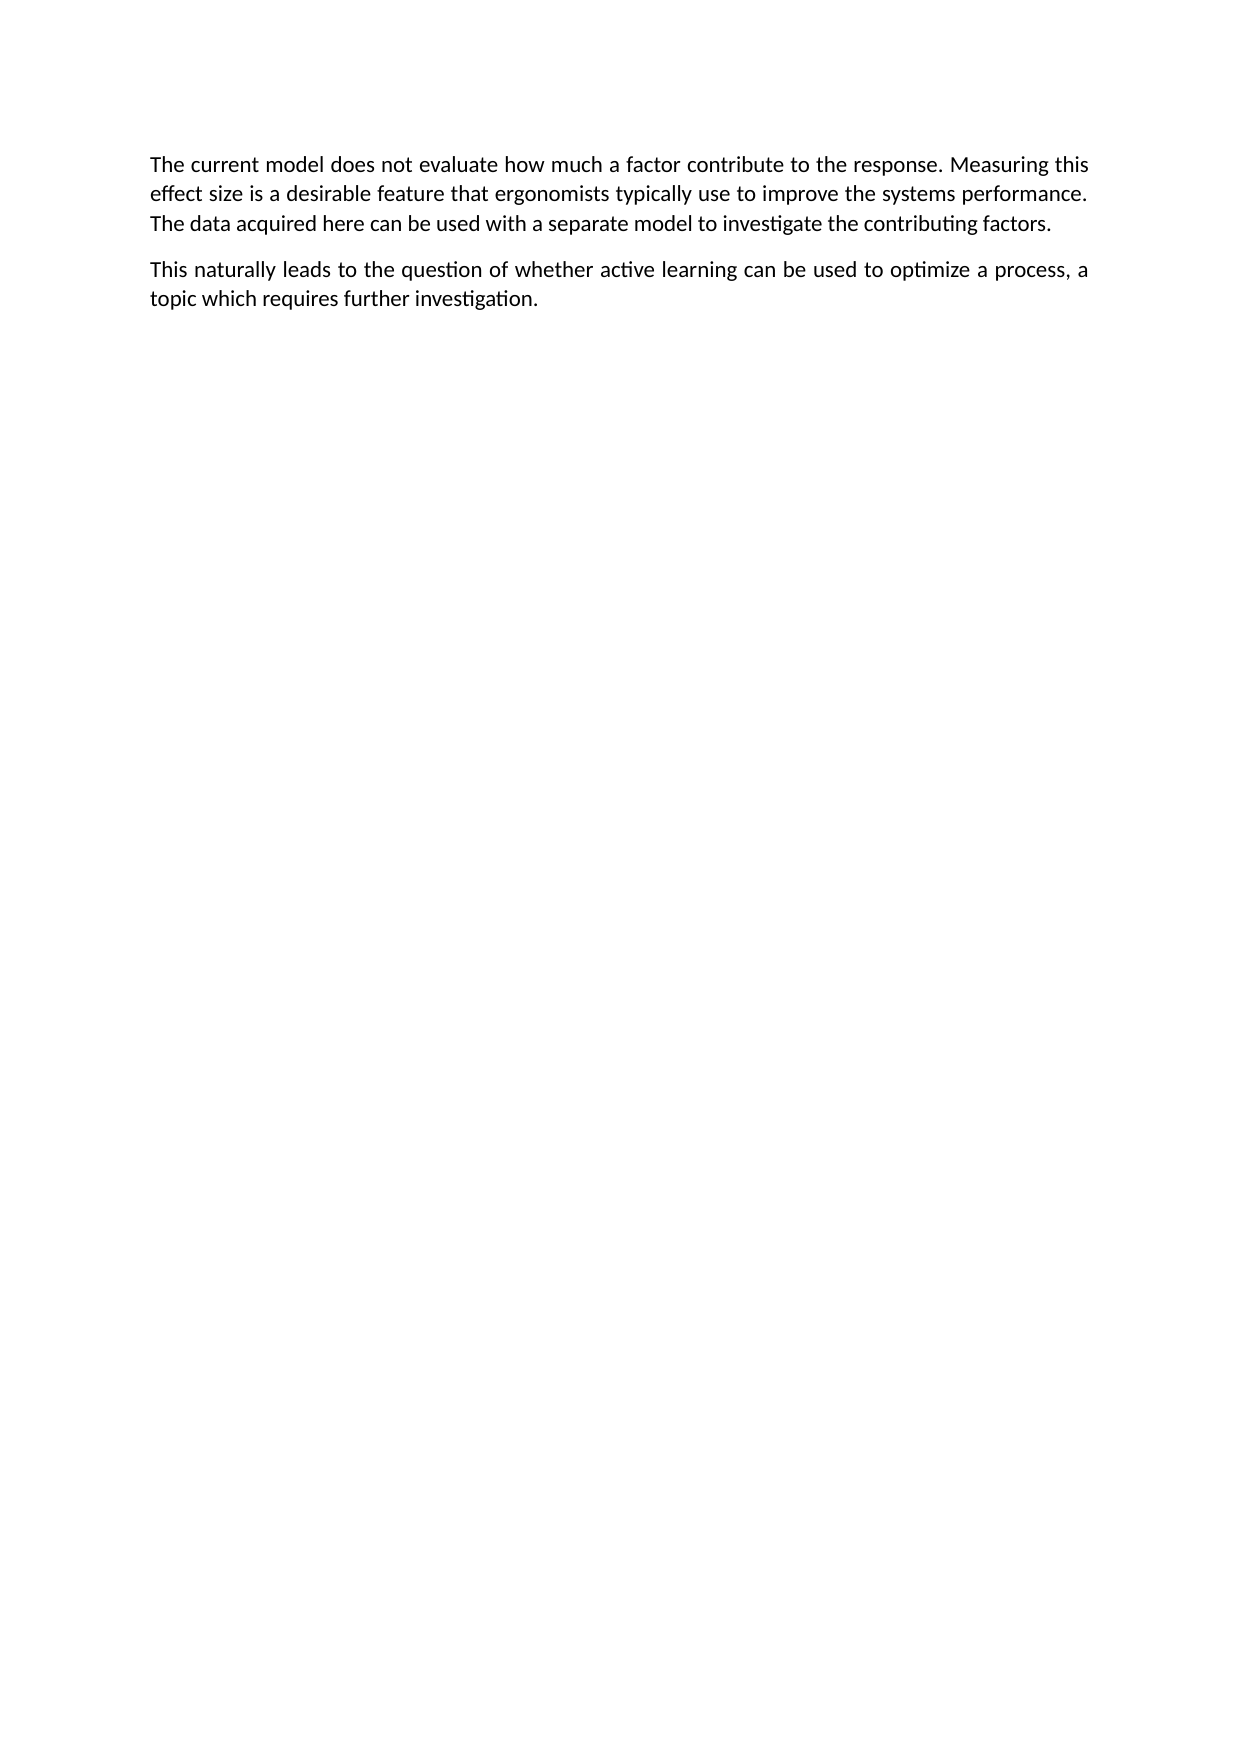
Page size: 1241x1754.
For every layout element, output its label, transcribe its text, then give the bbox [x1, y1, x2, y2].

text This naturally leads to the question of whether active learning can be used to optimize a process, a topic which requires further investigation. [150, 255, 1090, 312]
text The current model does not evaluate how much a factor contribute to the response. Measuring this effect size is a desirable feature that ergonomists typically use to improve the systems performance. The data acquired here can be used with a separate model to investigate the contributing factors. [150, 150, 1090, 237]
